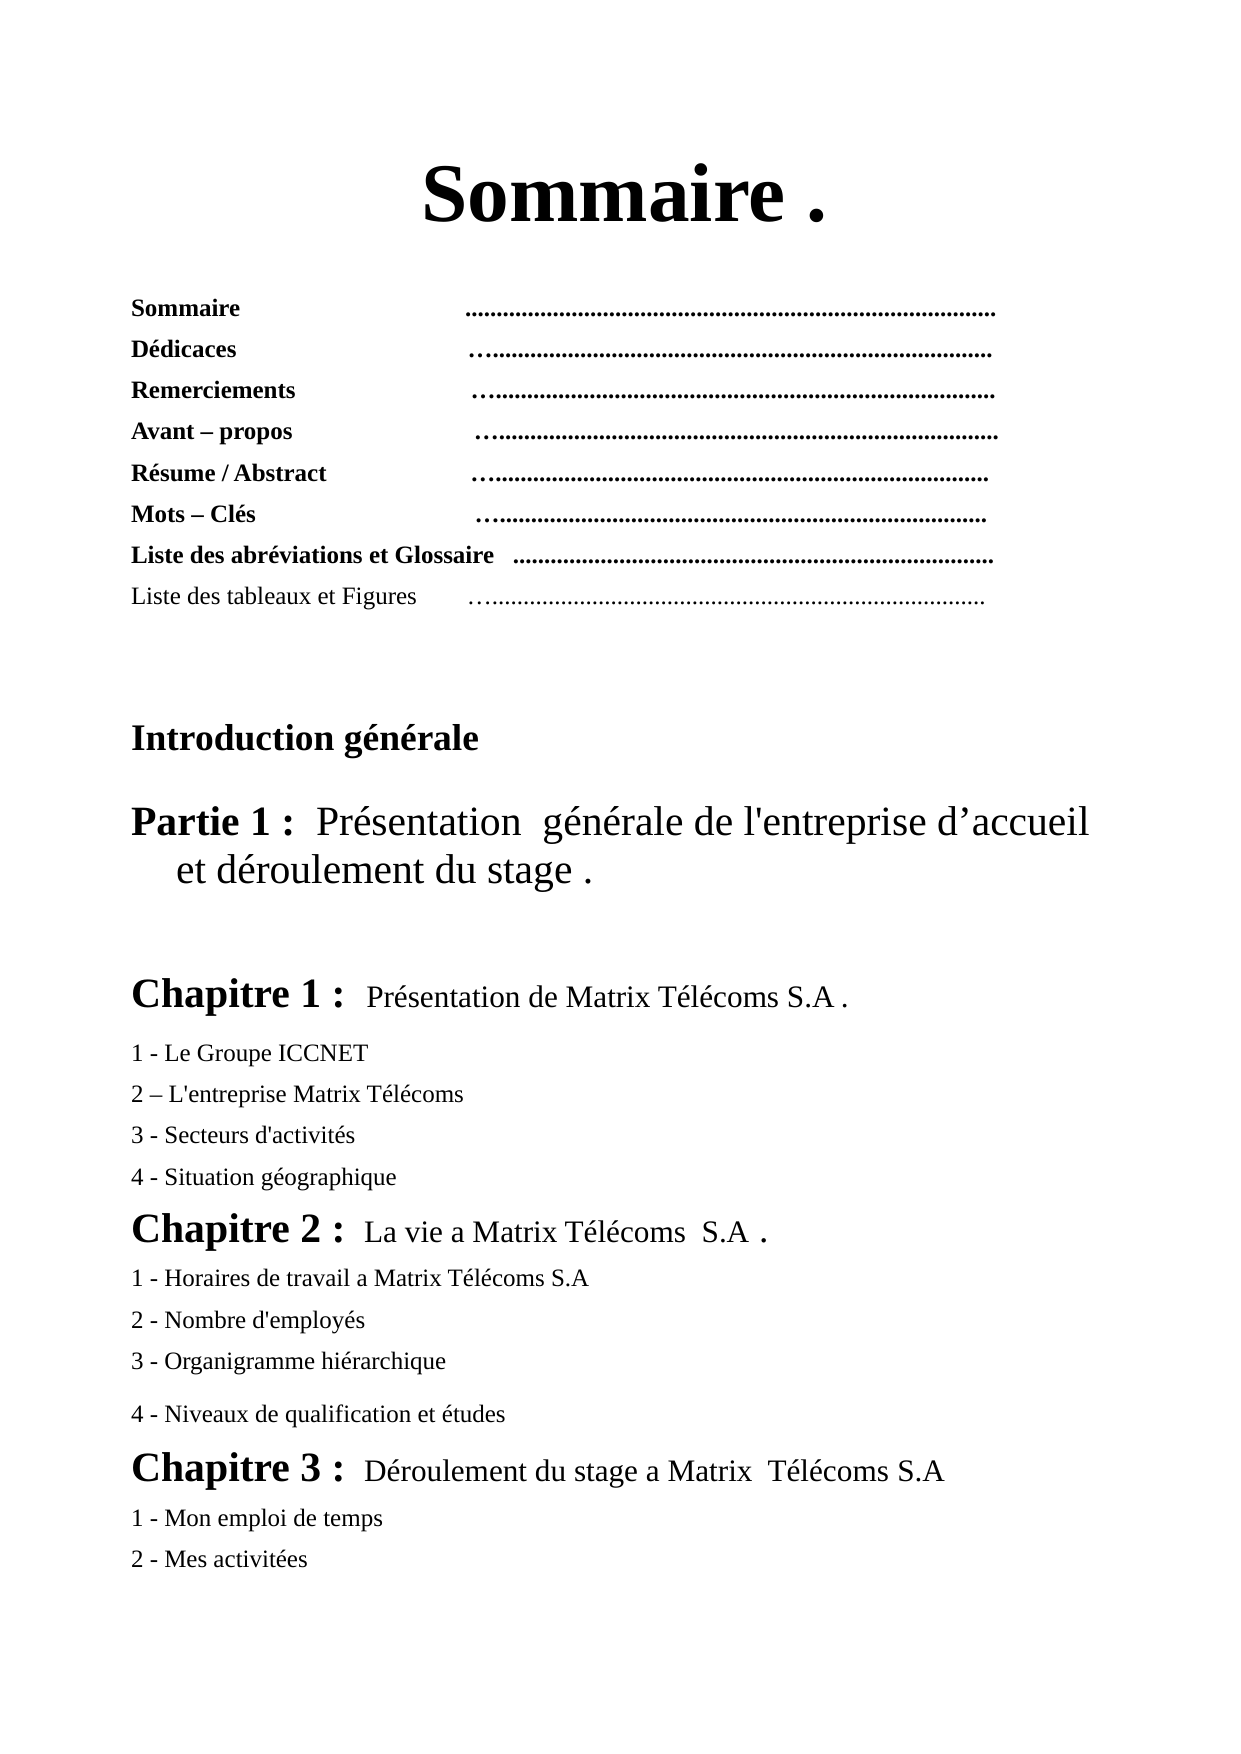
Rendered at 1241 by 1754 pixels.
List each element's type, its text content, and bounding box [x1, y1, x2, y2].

text 2 - Mes activitées [131, 1544, 1109, 1573]
text Résume / Abstract …............................................................................... [131, 458, 1109, 486]
subtitle Partie 1 : Présentation générale de l'entreprise d’accueil et déroulement du stage . [131, 796, 1109, 892]
text Dédicaces …................................................................................ [131, 334, 1109, 363]
text Mots – Clés ….............................................................................. [131, 499, 1109, 528]
text 1 - Le Groupe ICCNET [131, 1038, 1109, 1067]
text 2 - Nombre d'employés [131, 1305, 1109, 1333]
text Sommaire ..................................................................................... [131, 293, 1109, 321]
subtitle Sommaire . [131, 143, 1109, 239]
text 4 - Situation géographique [131, 1162, 1109, 1191]
subtitle Introduction générale [131, 716, 1109, 759]
text 2 – L'entreprise Matrix Télécoms [131, 1079, 1109, 1108]
text Chapitre 3 : Déroulement du stage a Matrix Télécoms S.A [131, 1443, 1109, 1491]
text Avant – propos …................................................................................ [131, 416, 1109, 445]
text Remerciements …................................................................................ [131, 375, 1109, 404]
text 1 - Horaires de travail a Matrix Télécoms S.A [131, 1263, 1109, 1292]
text 3 - Organigramme hiérarchique [131, 1346, 1109, 1375]
text 1 - Mon emploi de temps [131, 1503, 1109, 1532]
text Chapitre 2 : La vie a Matrix Télécoms S.A . [131, 1203, 1109, 1251]
text 4 - Niveaux de qualification et études [131, 1387, 1109, 1430]
text Liste des tableaux et Figures …............................................................................... [131, 581, 1109, 610]
text 3 - Secteurs d'activités [131, 1121, 1109, 1149]
text Liste des abréviations et Glossaire ............................................................................. [131, 540, 1109, 569]
subtitle Chapitre 1 : Présentation de Matrix Télécoms S.A . [131, 930, 1109, 1026]
